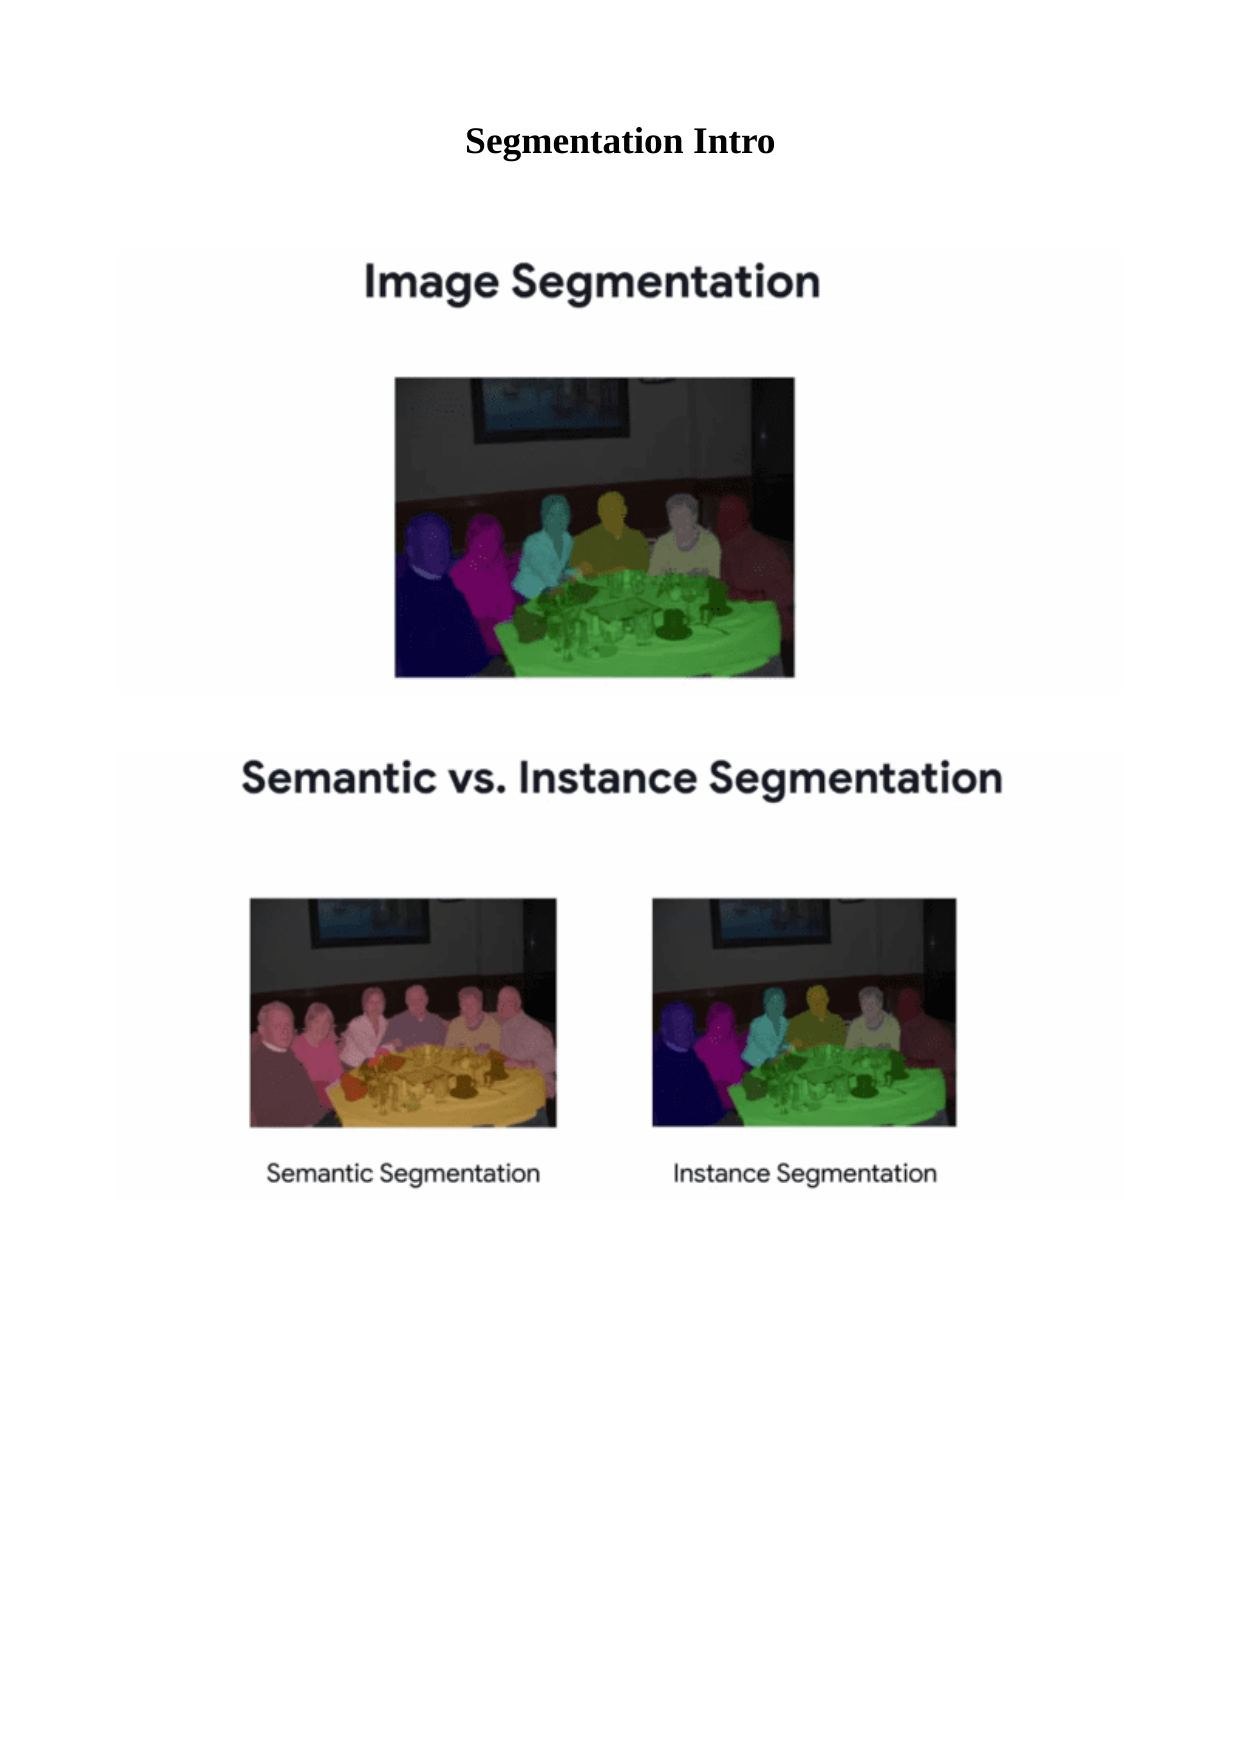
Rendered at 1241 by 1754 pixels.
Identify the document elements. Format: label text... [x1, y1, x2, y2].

picture [118, 249, 1123, 695]
subtitle Segmentation Intro [118, 118, 1122, 161]
picture [118, 752, 1123, 1200]
